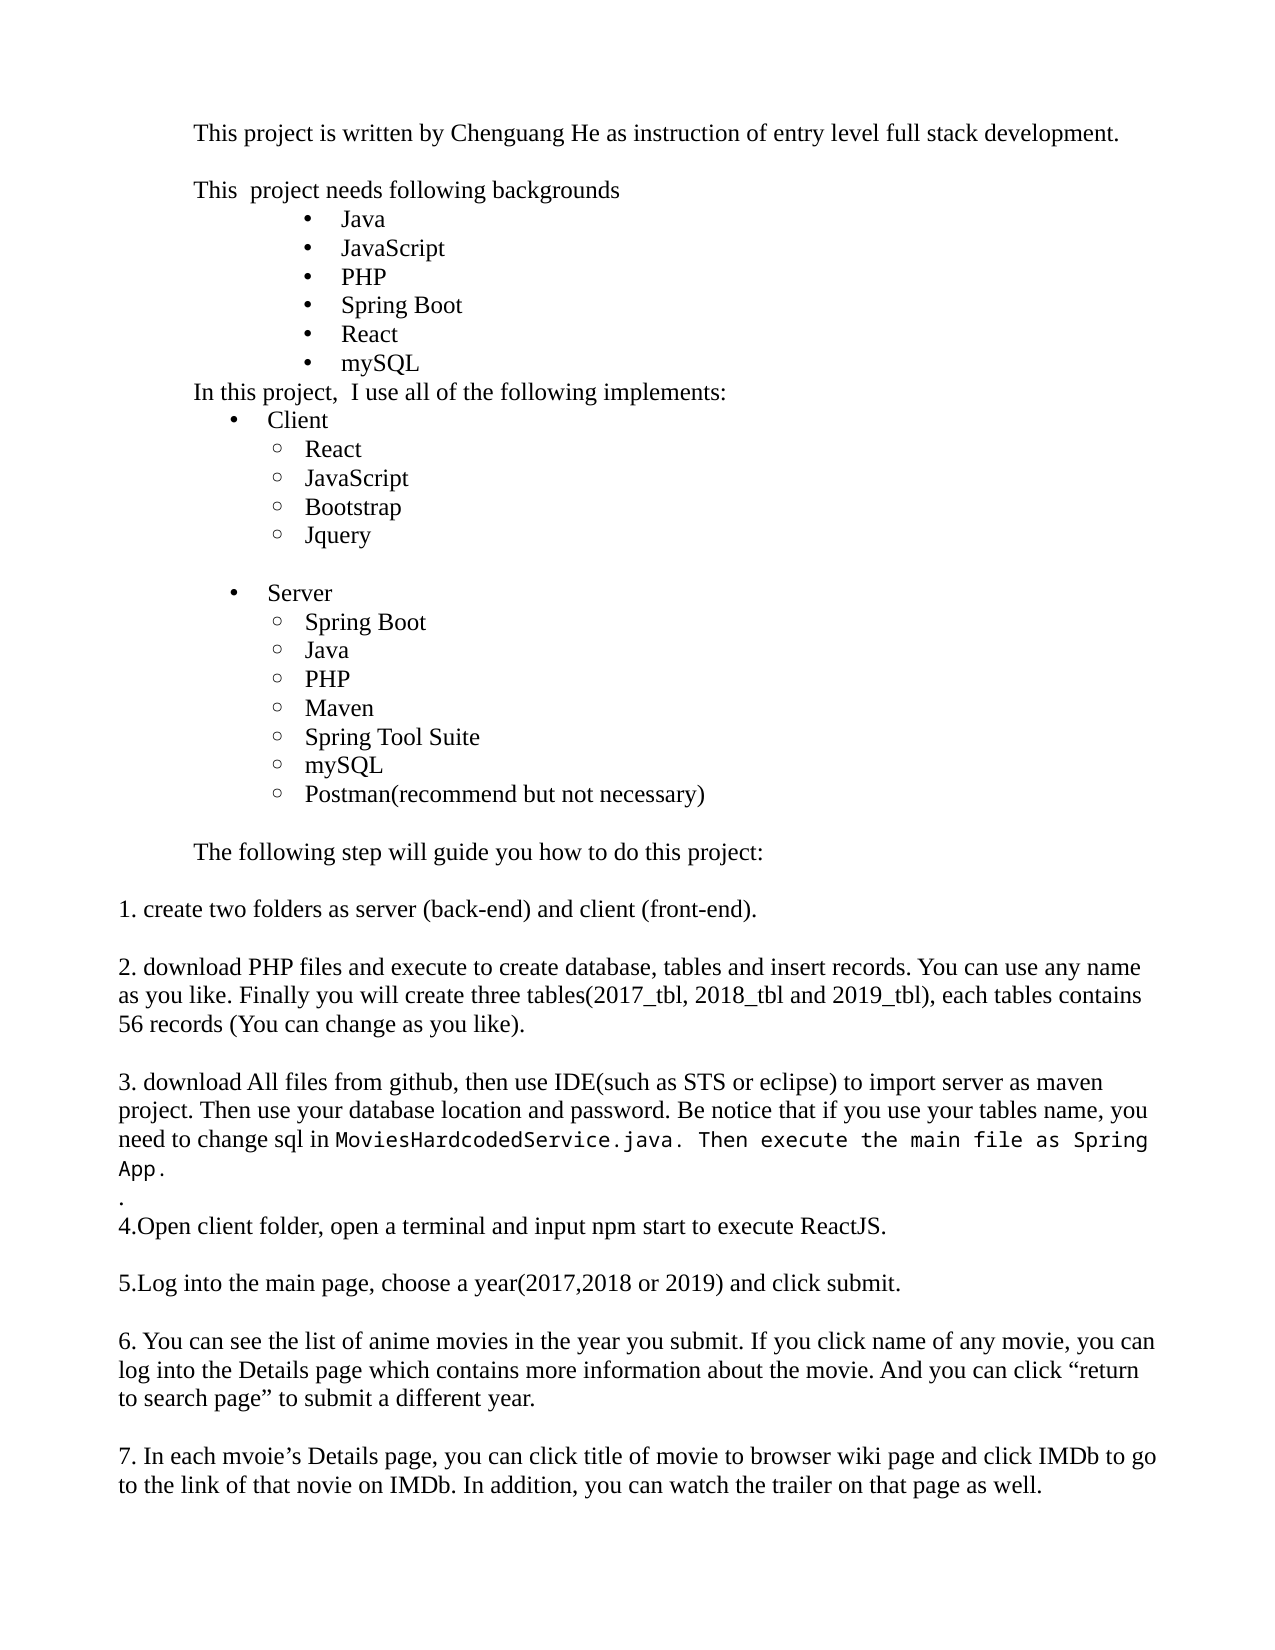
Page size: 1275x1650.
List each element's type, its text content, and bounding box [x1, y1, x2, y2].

list Spring Tool Suite [267, 722, 1157, 751]
text 3. download All files from github, then use IDE(such as STS or eclipse) to import server as maven project. Then use your database location and password. Be notice that if you use your tables name, you need to change sql in MoviesHardcodedService.java. Then execute the main file as Spring App. [118, 1067, 1157, 1182]
list Java [303, 204, 1157, 233]
list mySQL [303, 348, 1157, 377]
list PHP [267, 664, 1157, 693]
list PHP [303, 262, 1157, 291]
text 6. You can see the list of anime movies in the year you submit. If you click name of any movie, you can log into the Details page which contains more information about the movie. And you can click “return to search page” to submit a different year. [118, 1326, 1157, 1412]
list Maven [267, 693, 1157, 722]
text 7. In each mvoie’s Details page, you can click title of movie to browser wiki page and click IMDb to go to the link of that novie on IMDb. In addition, you can watch the trailer on that page as well. [118, 1441, 1157, 1498]
text 5.Log into the main page, choose a year(2017,2018 or 2019) and click submit. [118, 1268, 1157, 1297]
list Bootstrap [267, 492, 1157, 521]
list JavaScript [303, 233, 1157, 262]
list React [303, 319, 1157, 348]
text The following step will guide you how to do this project: [118, 837, 1157, 866]
list Java [267, 636, 1157, 664]
text This project is written by Chenguang He as instruction of entry level full stack development. [118, 118, 1157, 147]
list Server [229, 578, 1157, 607]
text . [118, 1182, 1157, 1211]
list mySQL [267, 751, 1157, 779]
text 1. create two folders as server (back-end) and client (front-end). [118, 894, 1157, 923]
list Client [229, 406, 1157, 434]
text This project needs following backgrounds [118, 176, 1157, 204]
list Postman(recommend but not necessary) [267, 779, 1157, 808]
list React [267, 434, 1157, 463]
list JavaScript [267, 463, 1157, 492]
list Spring Boot [303, 291, 1157, 319]
list Spring Boot [267, 607, 1157, 636]
text In this project, I use all of the following implements: [118, 377, 1157, 406]
text 4.Open client folder, open a terminal and input npm start to execute ReactJS. [118, 1211, 1157, 1240]
list Jquery [267, 521, 1157, 549]
text 2. download PHP files and execute to create database, tables and insert records. You can use any name as you like. Finally you will create three tables(2017_tbl, 2018_tbl and 2019_tbl), each tables contains 56 records (You can change as you like). [118, 952, 1157, 1038]
